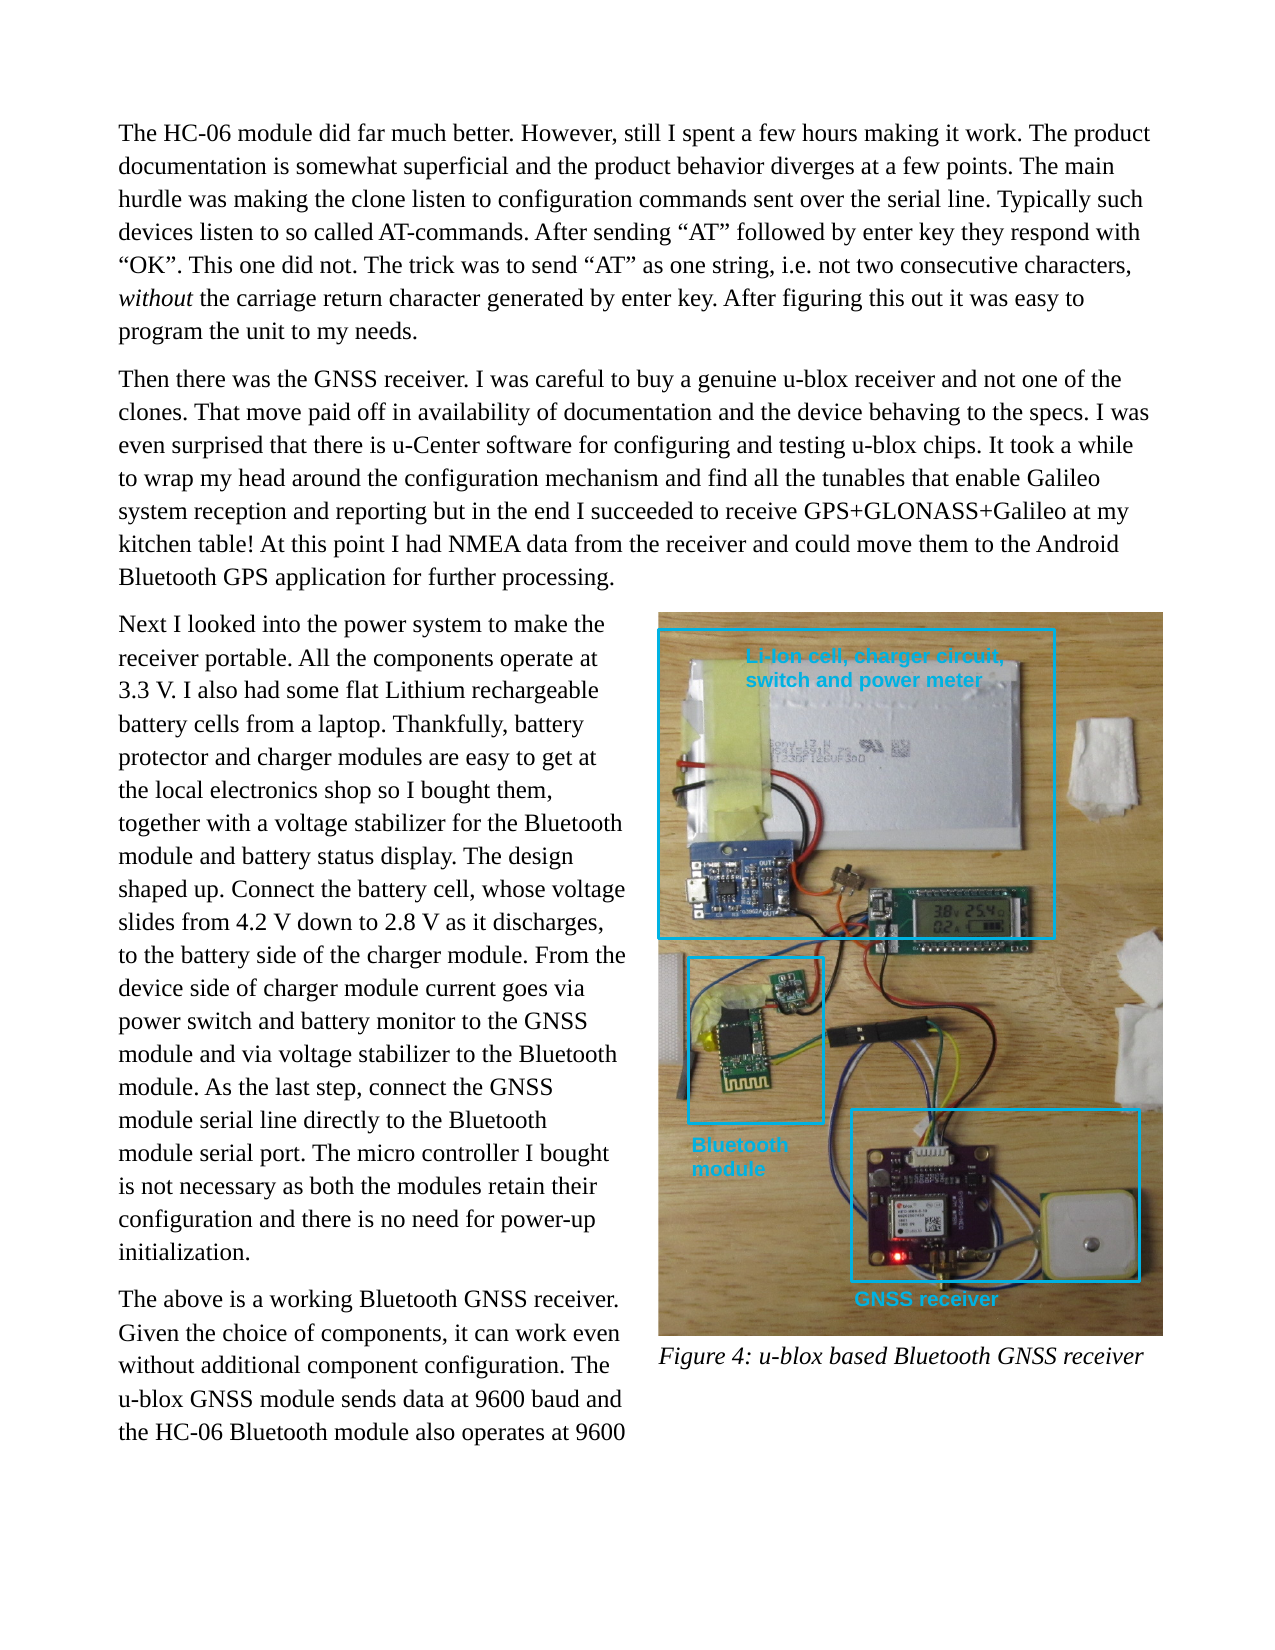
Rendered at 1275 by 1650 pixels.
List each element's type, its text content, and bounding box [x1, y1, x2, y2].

text Then there was the GNSS receiver. I was careful to buy a genuine u-blox receiver and not one of the clones. That move paid off in availability of documentation and the device behaving to the specs. I was even surprised that there is u-Center software for configuring and testing u-blox chips. It took a while to wrap my head around the configuration mechanism and find all the tunables that enable Galileo system reception and reporting but in the end I succeeded to receive GPS+GLONASS+Galileo at my kitchen table! At this point I had NMEA data from the receiver and could move them to the Android Bluetooth GPS application for further processing. [118, 364, 1157, 591]
text Figure 4: u-blox based Bluetooth GNSS receiver [658, 1336, 1163, 1370]
picture [658, 612, 1163, 1336]
picture [661, 632, 1052, 936]
text The HC-06 module did far much better. However, still I spent a few hours making it work. The product documentation is somewhat superficial and the product behavior diverges at a few points. The main hurdle was making the clone listen to configuration commands sent over the serial line. Typically such devices listen to so called AT-commands. After sending “AT” followed by enter key they respond with “OK”. This one did not. The trick was to send “AT” as one string, i.e. not two consecutive characters, without the carriage return character generated by enter key. After figuring this out it was easy to program the unit to my needs. [118, 118, 1157, 345]
text The above is a working Bluetooth GNSS receiver. Given the choice of components, it can work even without additional component configuration. The u-blox GNSS module sends data at 9600 baud and the HC-06 Bluetooth module also operates at 9600 baud. However, to fully utilize the GNSS chip capabilities, it is advisable to raise the inter-component communication speed to 38400 baud. Higher speeds, however, make trouble in my circuit as the Bluetooth module seems incapable to reliably operate at fast pace. [118, 1284, 1157, 1445]
text Next I looked into the power system to make the receiver portable. All the components operate at 3.3 V. I also had some flat Lithium rechargeable battery cells from a laptop. Thankfully, battery protector and charger modules are easy to get at the local electronics shop so I bought them, together with a voltage stabilizer for the Bluetooth module and battery status display. The design shaped up. Connect the battery cell, whose voltage slides from 4.2 V down to 2.8 V as it discharges, to the battery side of the charger module. From the device side of charger module current goes via power switch and battery monitor to the GNSS module and via voltage stabilizer to the Bluetooth module. As the last step, connect the GNSS module serial line directly to the Bluetooth module serial port. The micro controller I bought is not necessary as both the modules retain their configuration and there is no need for power-up initialization. [118, 600, 1163, 1266]
